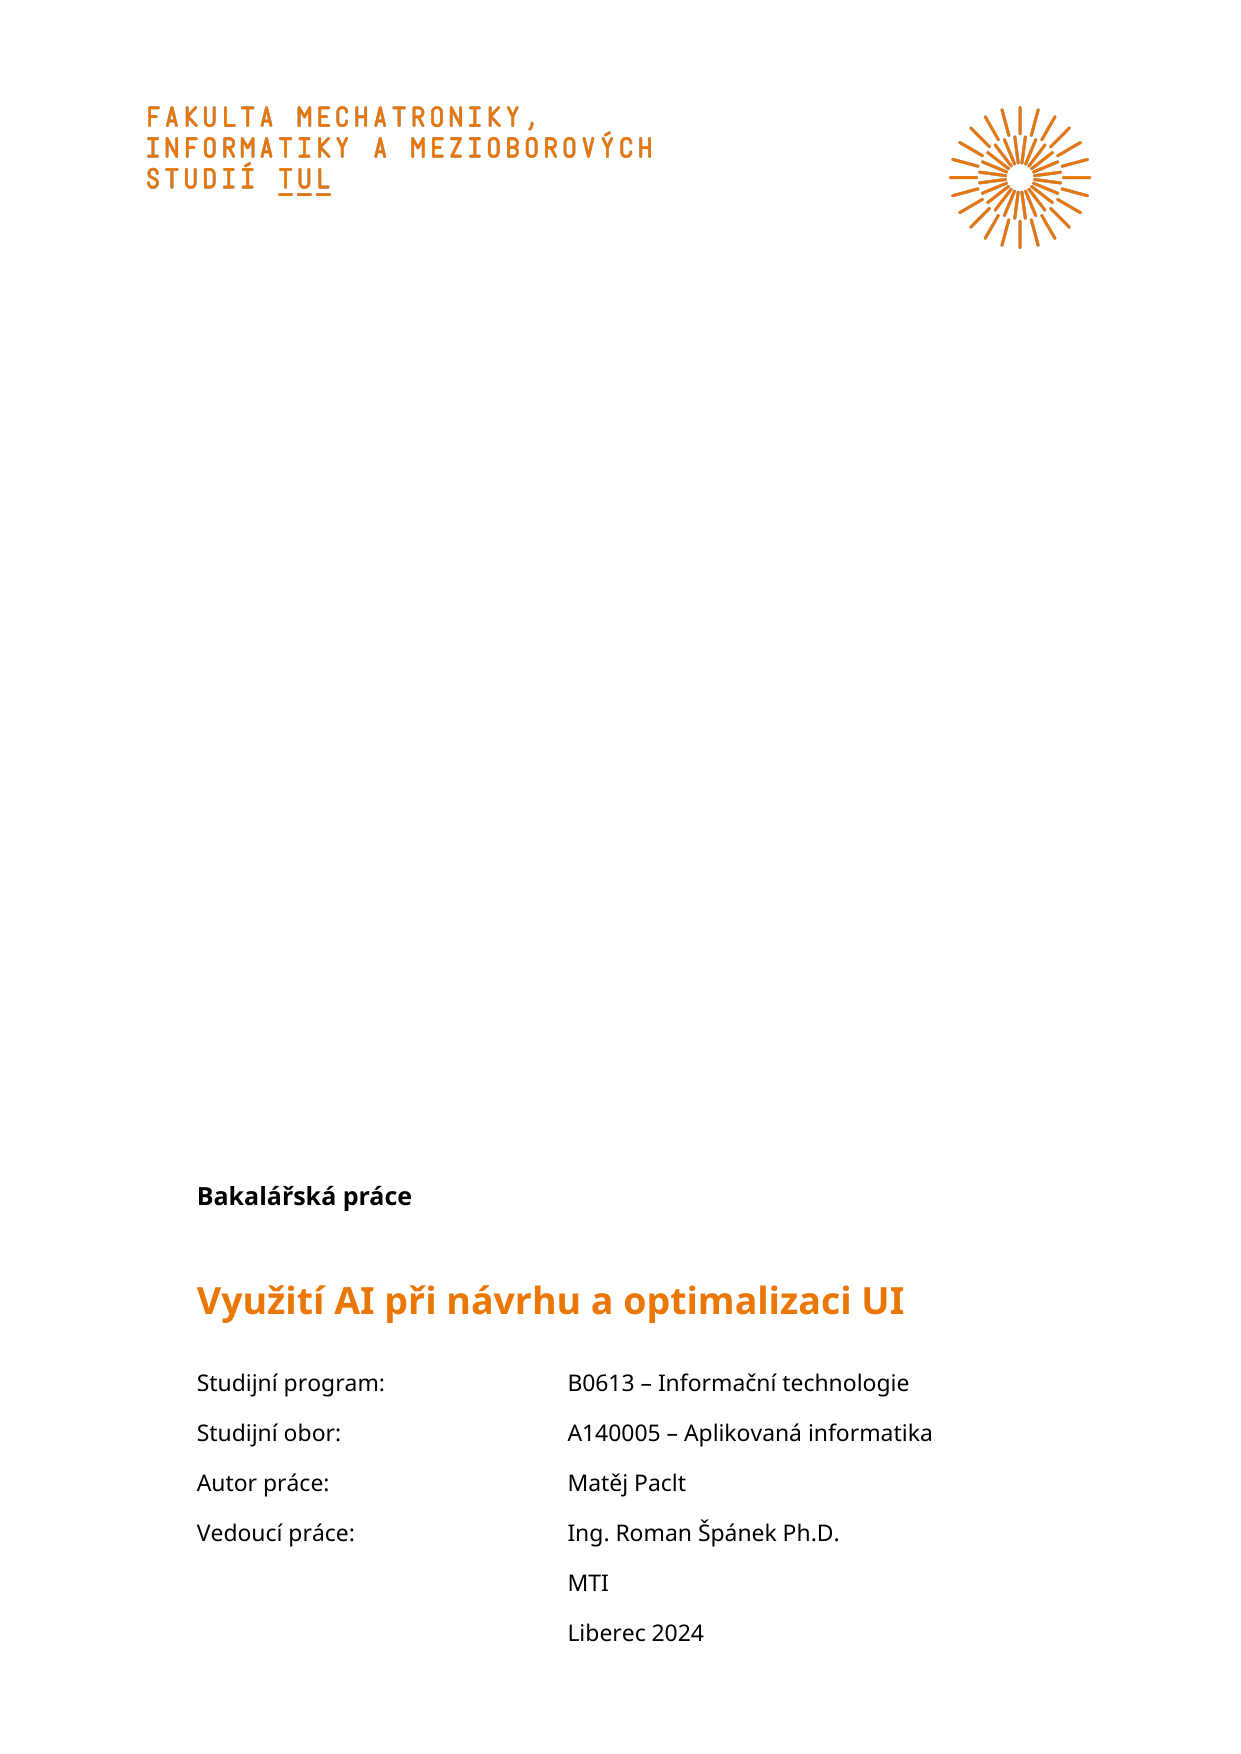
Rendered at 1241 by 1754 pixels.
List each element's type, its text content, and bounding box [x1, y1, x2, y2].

picture [949, 106, 1091, 249]
text A140005 – Aplikovaná informatika [567, 1417, 969, 1448]
text Ing. Roman Špánek Ph.D. [567, 1516, 969, 1548]
text Matěj Paclt [567, 1467, 969, 1498]
text Vedoucí práce: [197, 1516, 567, 1548]
text Liberec 2024 [567, 1617, 969, 1648]
title Využití AI při návrhu a optimalizaci UI [197, 1274, 1225, 1325]
picture [147, 106, 651, 196]
subtitle Bakalářská práce [197, 1179, 1225, 1213]
text Studijní obor: [197, 1417, 567, 1448]
text Studijní program: [197, 1367, 567, 1398]
text Autor práce: [197, 1467, 567, 1498]
text MTI [567, 1567, 969, 1598]
text B0613 – Informační technologie [567, 1367, 969, 1398]
